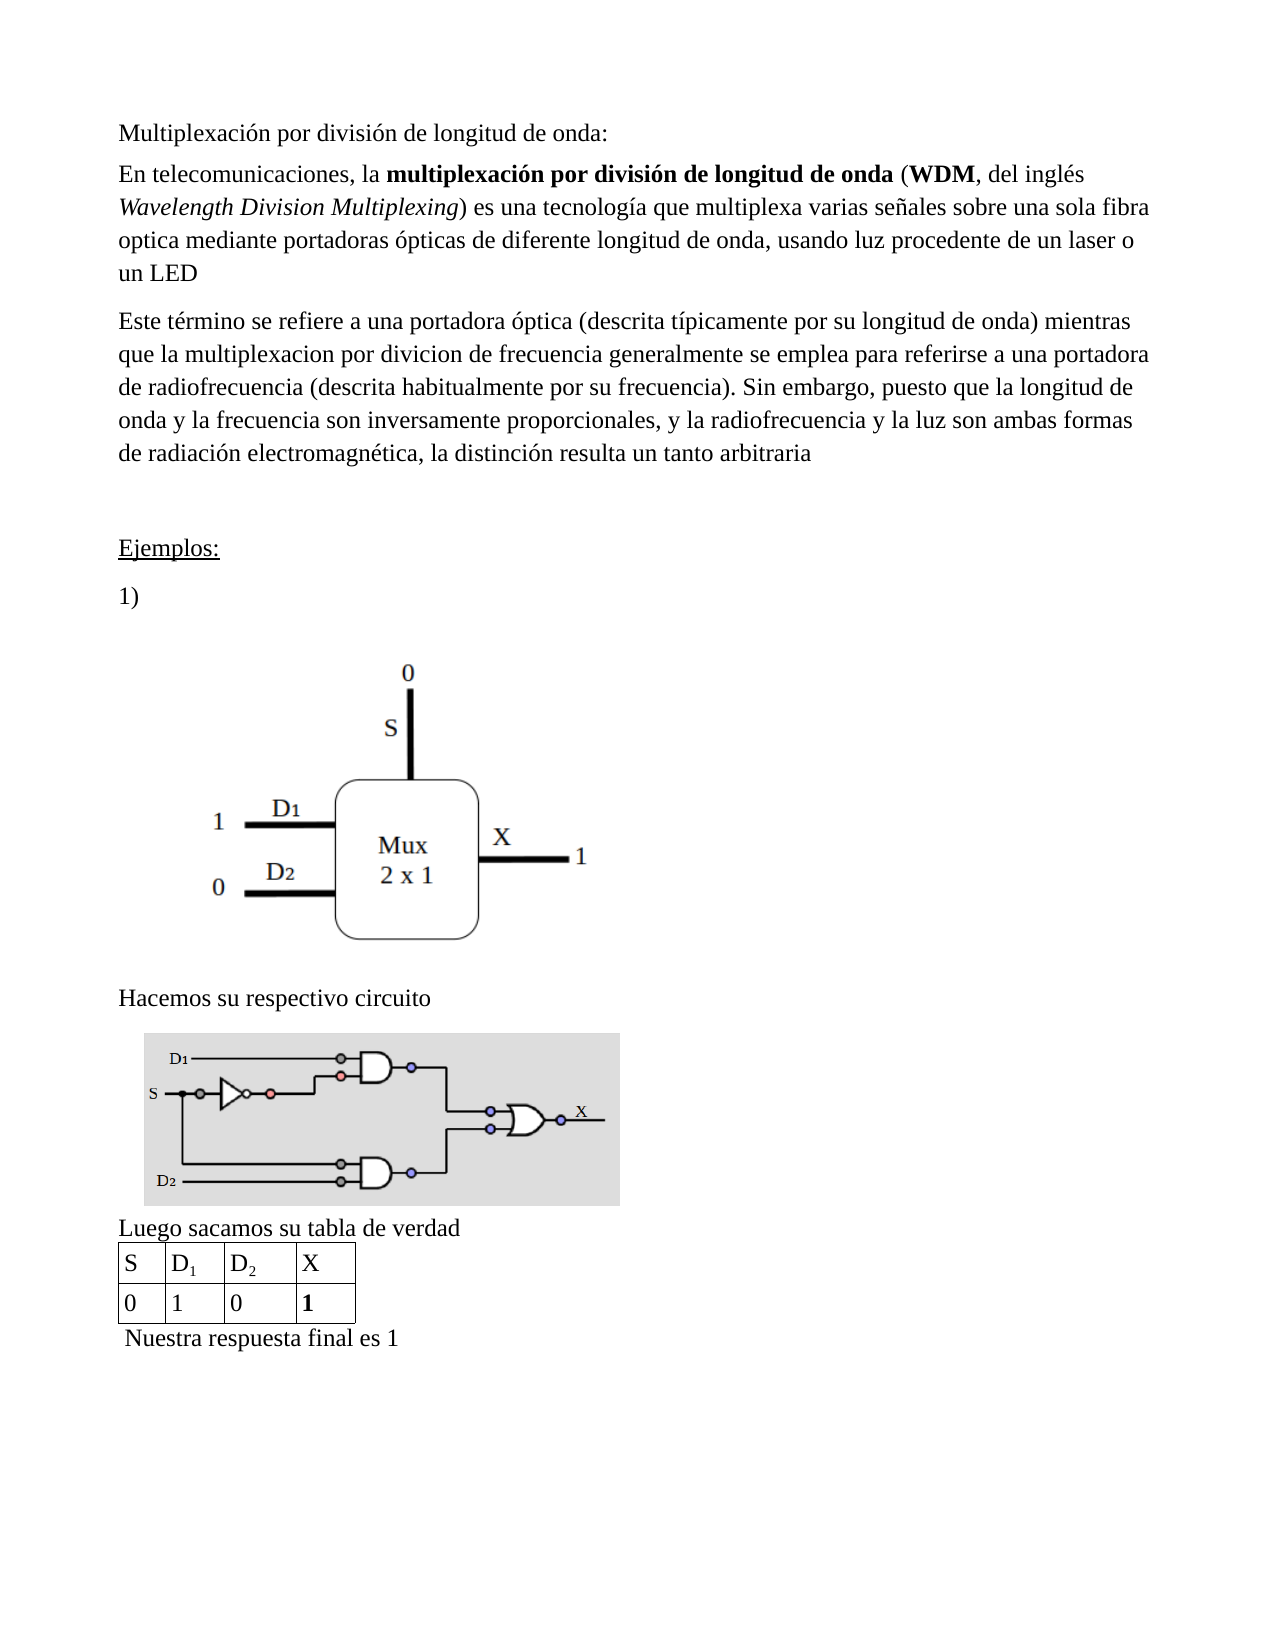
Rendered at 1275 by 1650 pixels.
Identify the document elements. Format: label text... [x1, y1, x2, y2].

text Este término se refiere a una portadora óptica (descrita típicamente por su longitud de onda) mientras que la multiplexacion por divicion de frecuencia generalmente se emplea para referirse a una portadora de radiofrecuencia (descrita habitualmente por su frecuencia). Sin embargo, puesto que la longitud de onda y la frecuencia son inversamente proporcionales, y la radiofrecuencia y la luz son ambas formas de radiación electromagnética, la distinción resulta un tanto arbitraria [118, 306, 1157, 467]
table_cell 1 [297, 1284, 355, 1323]
table_header D₂ [225, 1243, 296, 1282]
table_cell 0 [119, 1284, 165, 1323]
table_cell 0 [225, 1284, 296, 1323]
text En telecomunicaciones, la multiplexación por división de longitud de onda (WDM, del inglés Wavelength Division Multiplexing) es una tecnología que multiplexa varias señales sobre una sola fibra optica mediante portadoras ópticas de diferente longitud de onda, usando luz procedente de un laser o un LED [118, 159, 1157, 287]
picture [143, 637, 639, 972]
text Ejemplos: [118, 533, 1157, 562]
text Luego sacamos su tabla de verdad [118, 1213, 1157, 1242]
text Nuestra respuesta final es 1 [118, 1323, 1157, 1352]
table_header X [297, 1243, 355, 1282]
text Hacemos su respectivo circuito [118, 983, 1157, 1012]
table_cell 1 [166, 1284, 224, 1323]
table_header S [119, 1243, 165, 1282]
text 1) [118, 581, 1157, 610]
picture [142, 1033, 620, 1206]
table_header D₁ [166, 1243, 224, 1282]
subtitle Multiplexación por división de longitud de onda: [118, 118, 1157, 147]
